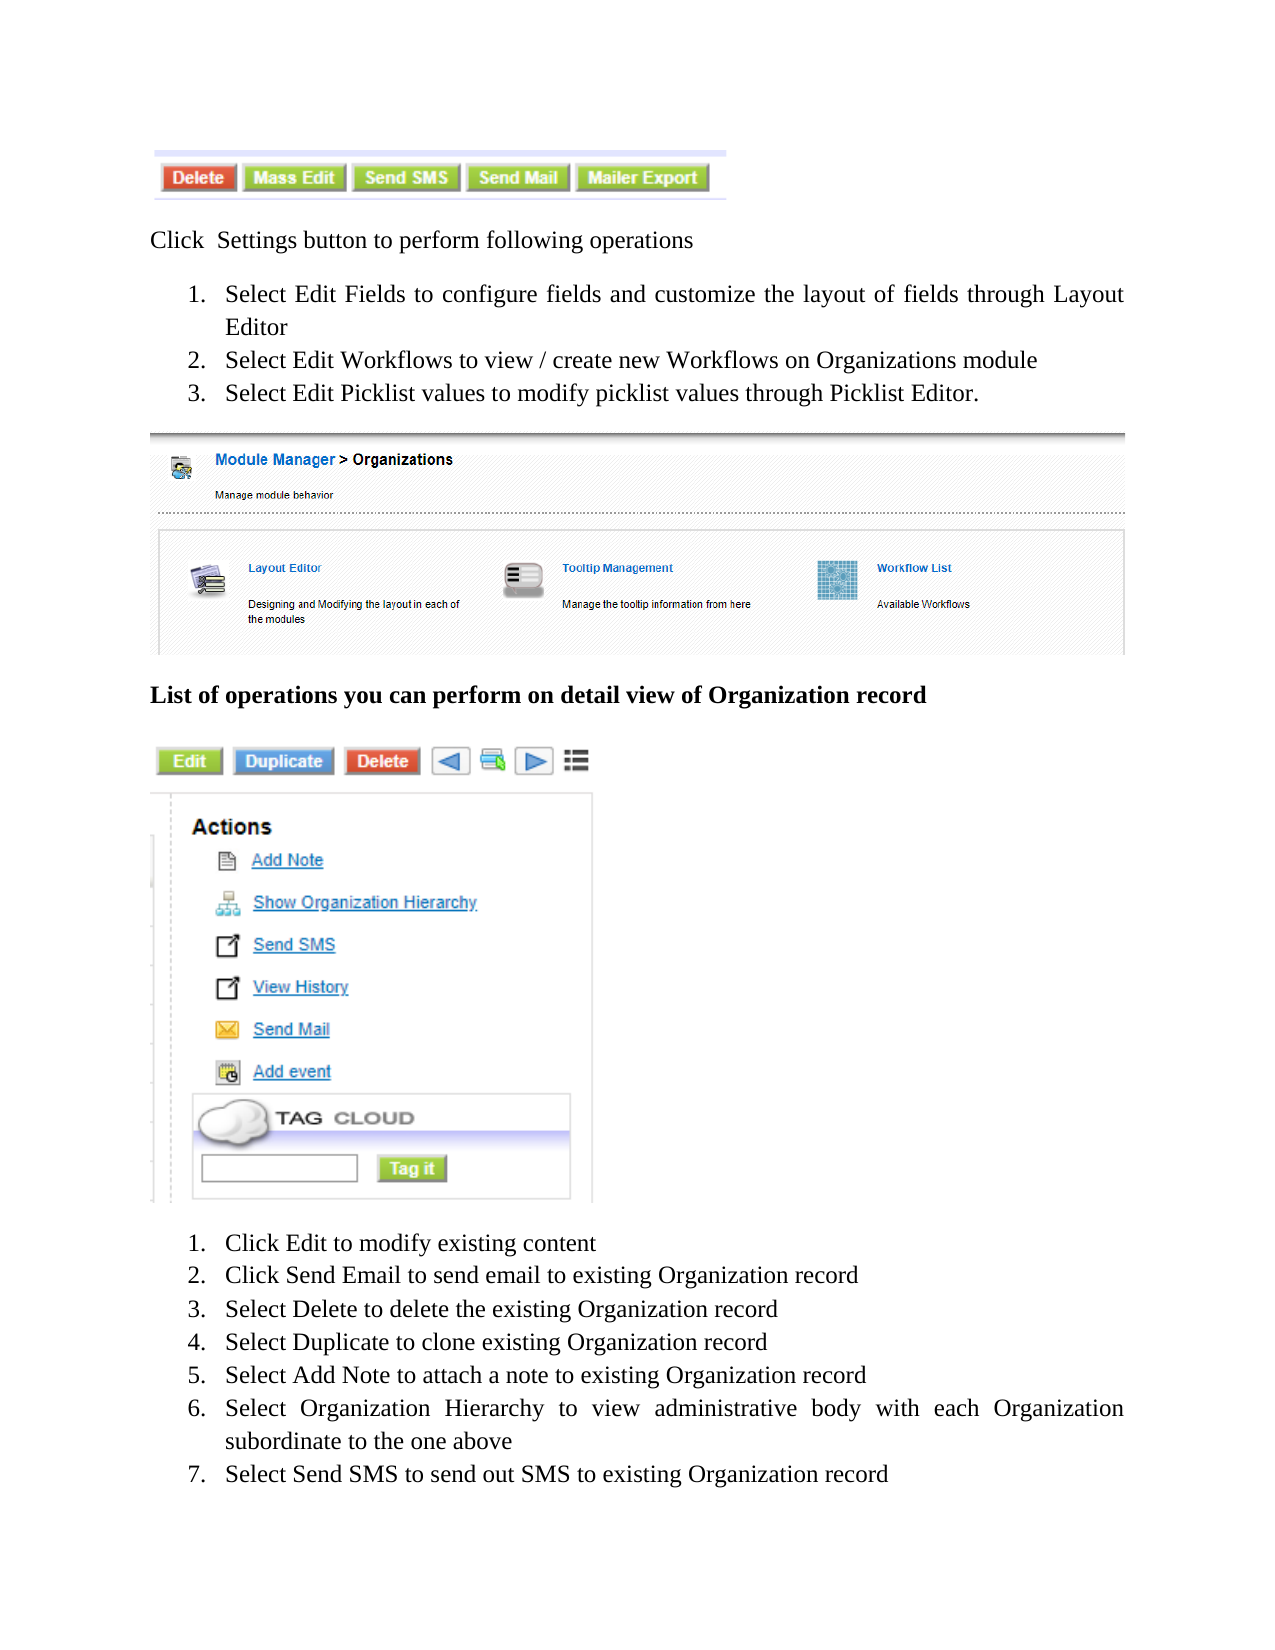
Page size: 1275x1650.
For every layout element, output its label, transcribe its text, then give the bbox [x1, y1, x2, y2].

text Click Settings button to perform following operations [150, 225, 1125, 254]
picture [150, 150, 727, 200]
list Click Send Email to send email to existing Organization record [187, 1261, 1125, 1289]
list Select Delete to delete the existing Organization record [187, 1294, 1125, 1322]
picture [150, 733, 600, 1203]
list Select Organization Hierarchy to view administrative body with each Organization subordinate to the one above [187, 1393, 1125, 1454]
list Click Edit to modify existing content [187, 1228, 1125, 1256]
list Select Duplicate to clone existing Organization record [187, 1327, 1125, 1355]
list Select Edit Fields to configure fields and customize the layout of fields through Layout Editor [187, 279, 1125, 341]
list Select Add Note to attach a note to existing Organization record [187, 1360, 1125, 1388]
text List of operations you can perform on detail view of Organization record [150, 680, 1125, 709]
list Select Send SMS to send out SMS to existing Organization record [187, 1459, 1125, 1487]
list Select Edit Workflows to view / create new Workflows on Organizations module [187, 345, 1125, 374]
picture [150, 431, 1125, 655]
list Select Edit Picklist values to modify picklist values through Picklist Editor. [187, 378, 1125, 407]
